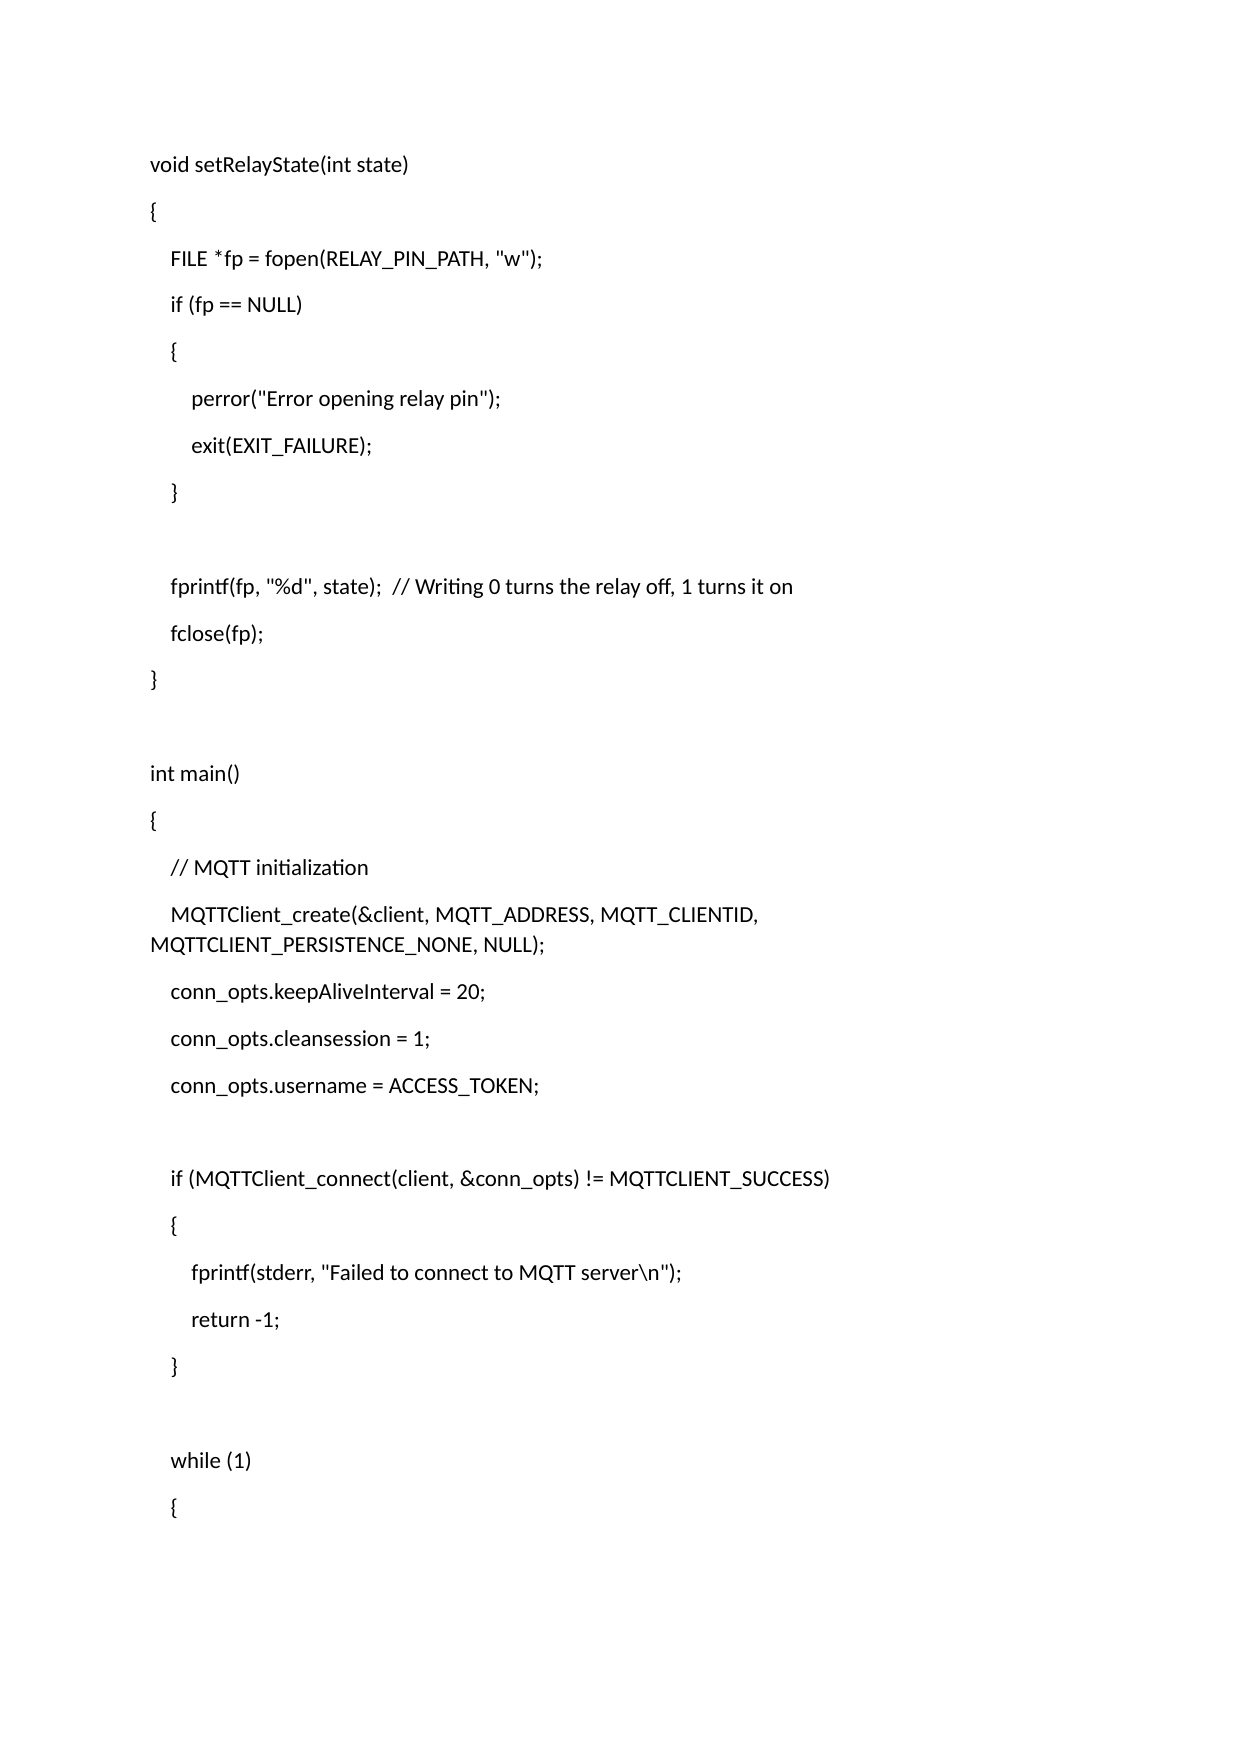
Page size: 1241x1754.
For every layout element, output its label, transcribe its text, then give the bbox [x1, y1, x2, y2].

text { [150, 1493, 1090, 1521]
text if (fp == NULL) [150, 291, 1090, 319]
text fprintf(stderr, "Failed to connect to MQTT server\n"); [150, 1258, 1090, 1286]
text while (1) [150, 1446, 1090, 1474]
text fclose(fp); [150, 619, 1090, 647]
text void setRelayState(int state) [150, 150, 1090, 178]
text conn_opts.keepAliveInterval = 20; [150, 977, 1090, 1005]
text { [150, 197, 1090, 225]
text { [150, 1211, 1090, 1239]
text exit(EXIT_FAILURE); [150, 431, 1090, 459]
text return -1; [150, 1305, 1090, 1333]
text int main() [150, 759, 1090, 787]
text } [150, 478, 1090, 506]
text { [150, 337, 1090, 366]
text } [150, 666, 1090, 694]
text fprintf(fp, "%d", state); // Writing 0 turns the relay off, 1 turns it on [150, 572, 1090, 600]
text perror("Error opening relay pin"); [150, 384, 1090, 412]
text { [150, 806, 1090, 834]
text conn_opts.username = ACCESS_TOKEN; [150, 1071, 1090, 1099]
text conn_opts.cleansession = 1; [150, 1024, 1090, 1052]
text // MQTT initialization [150, 853, 1090, 881]
text FILE *fp = fopen(RELAY_PIN_PATH, "w"); [150, 244, 1090, 272]
text if (MQTTClient_connect(client, &conn_opts) != MQTTCLIENT_SUCCESS) [150, 1164, 1090, 1193]
text MQTTClient_create(&client, MQTT_ADDRESS, MQTT_CLIENTID, MQTTCLIENT_PERSISTENCE_NONE, NULL); [150, 900, 1090, 958]
text } [150, 1352, 1090, 1380]
